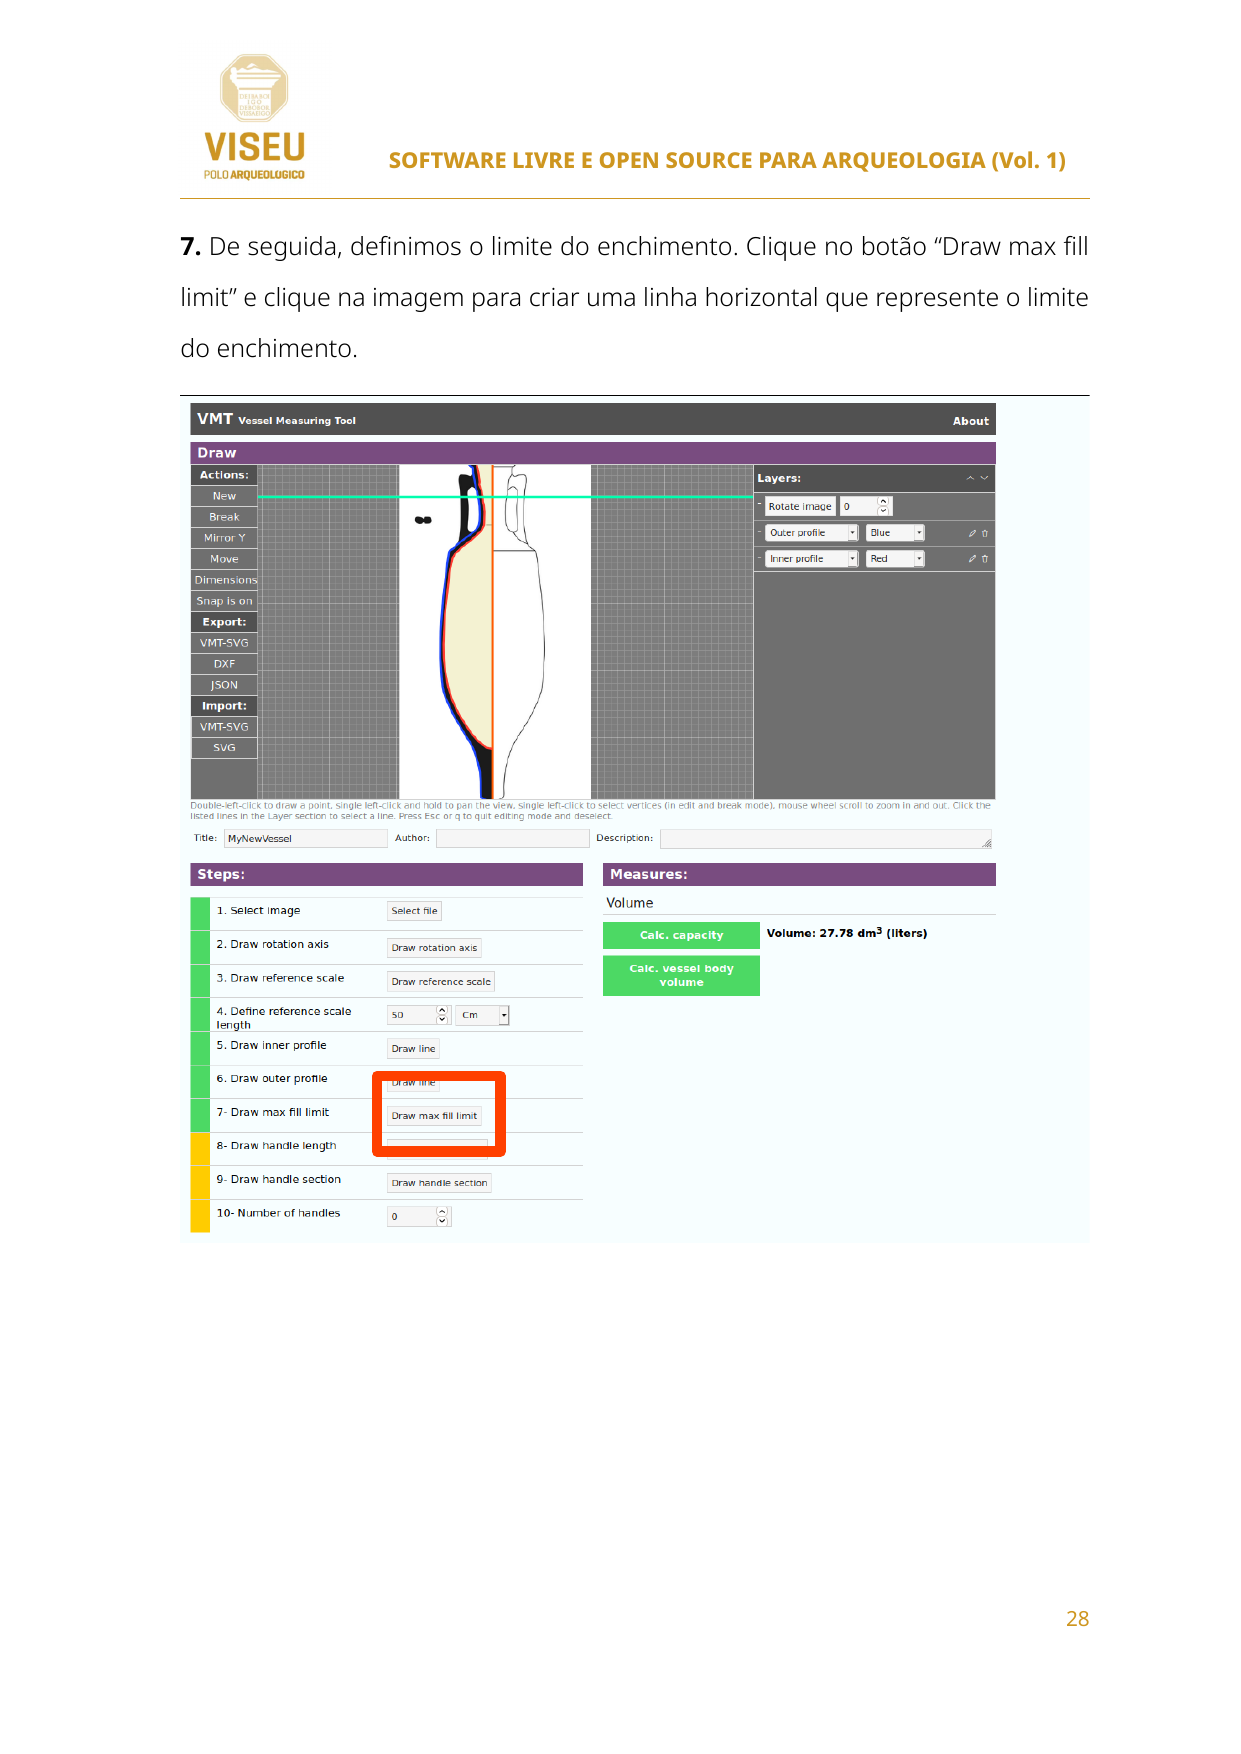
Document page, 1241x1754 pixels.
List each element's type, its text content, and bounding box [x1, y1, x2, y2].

text 7. De seguida, definimos o limite do enchimento. Clique no botão “Draw max fill limit” e clique na imagem para criar uma linha horizontal que represente o limite do enchimento. [180, 228, 1090, 364]
picture [180, 395, 1090, 1243]
